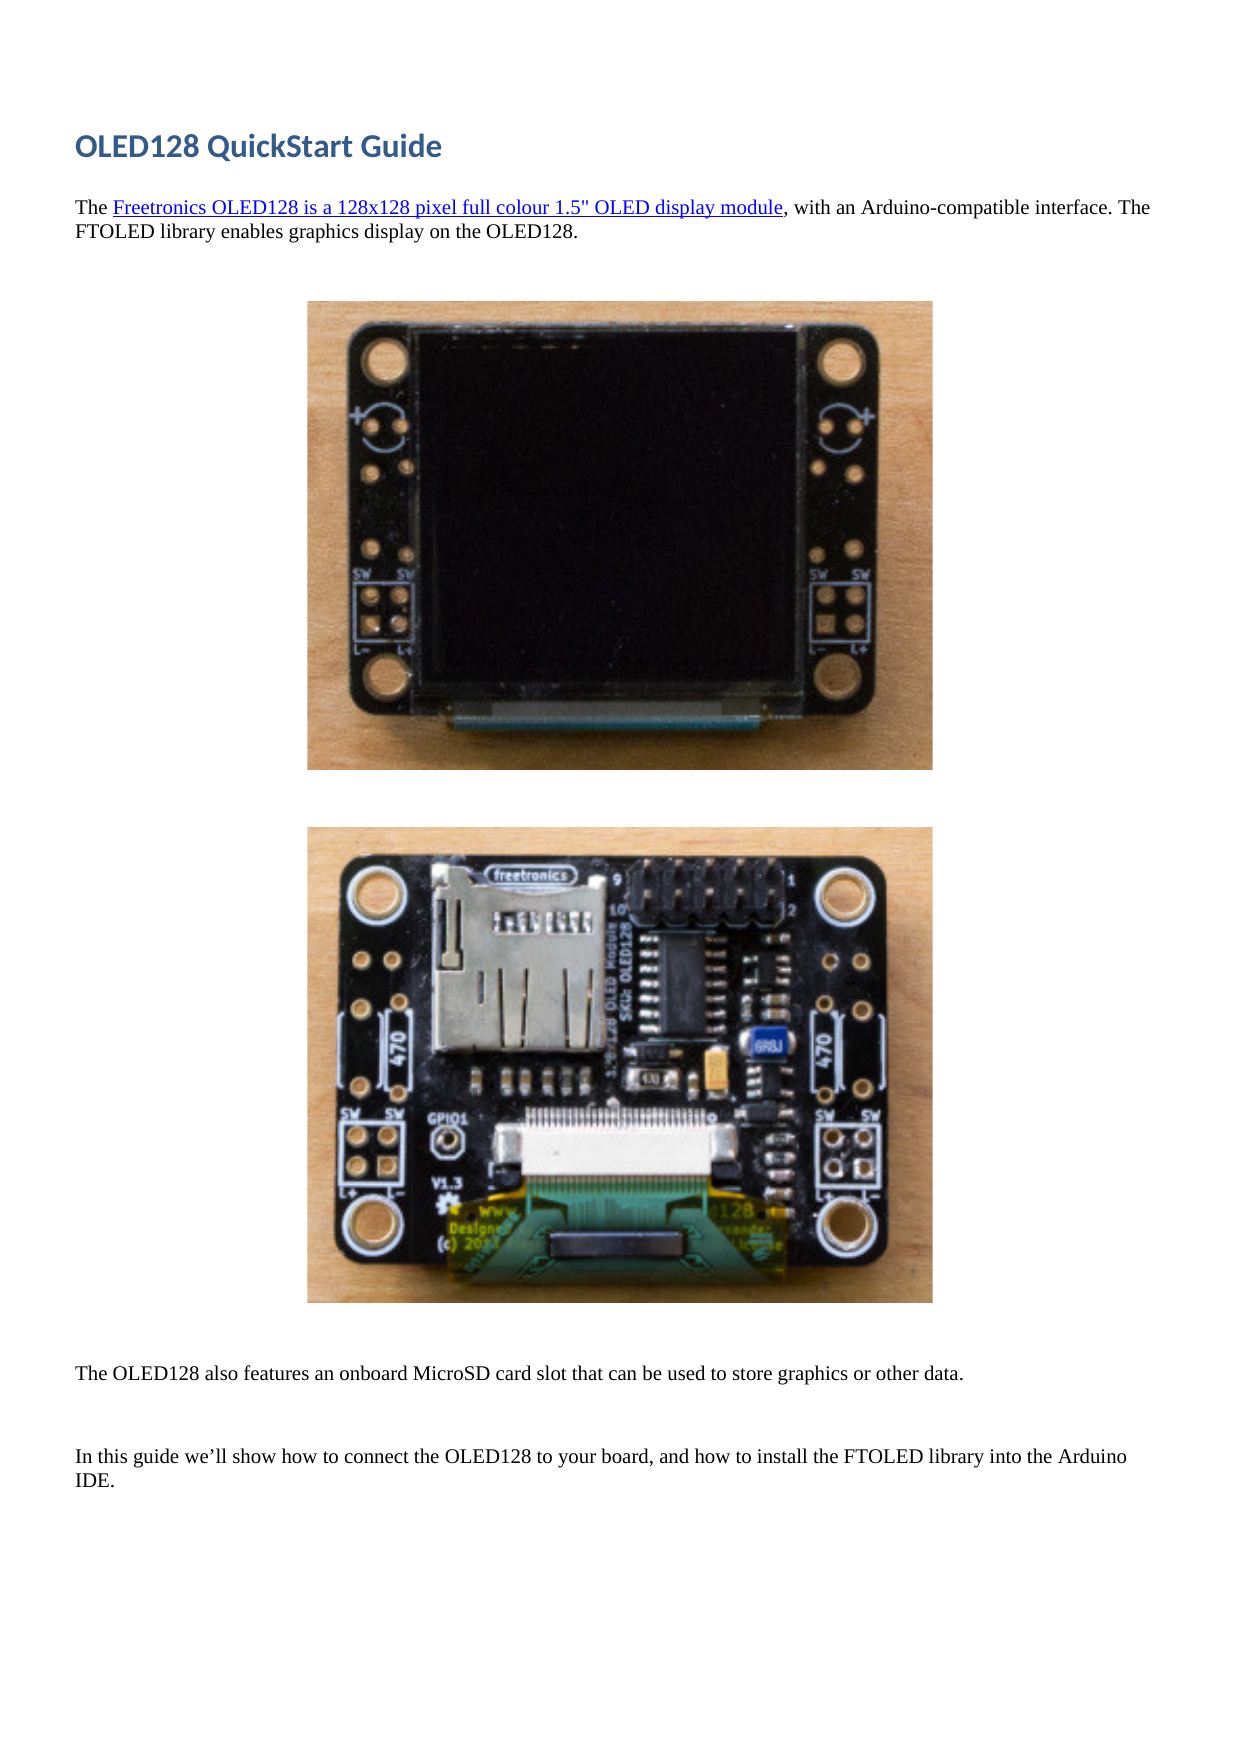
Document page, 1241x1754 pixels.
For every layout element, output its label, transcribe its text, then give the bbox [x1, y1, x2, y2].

text The Freetronics OLED128 is a 128x128 pixel full colour 1.5" OLED display module, with an Arduino-compatible interface. The FTOLED library enables graphics display on the OLED128. [75, 195, 1165, 243]
picture [307, 827, 933, 1303]
subtitle OLED128 QuickStart Guide [75, 125, 1165, 166]
text In this guide we’ll show how to connect the OLED128 to your board, and how to install the FTOLED library into the Arduino IDE. [75, 1444, 1165, 1492]
text The OLED128 also features an onboard MicroSD card slot that can be used to store graphics or other data. [75, 1361, 1165, 1385]
picture [307, 301, 933, 770]
